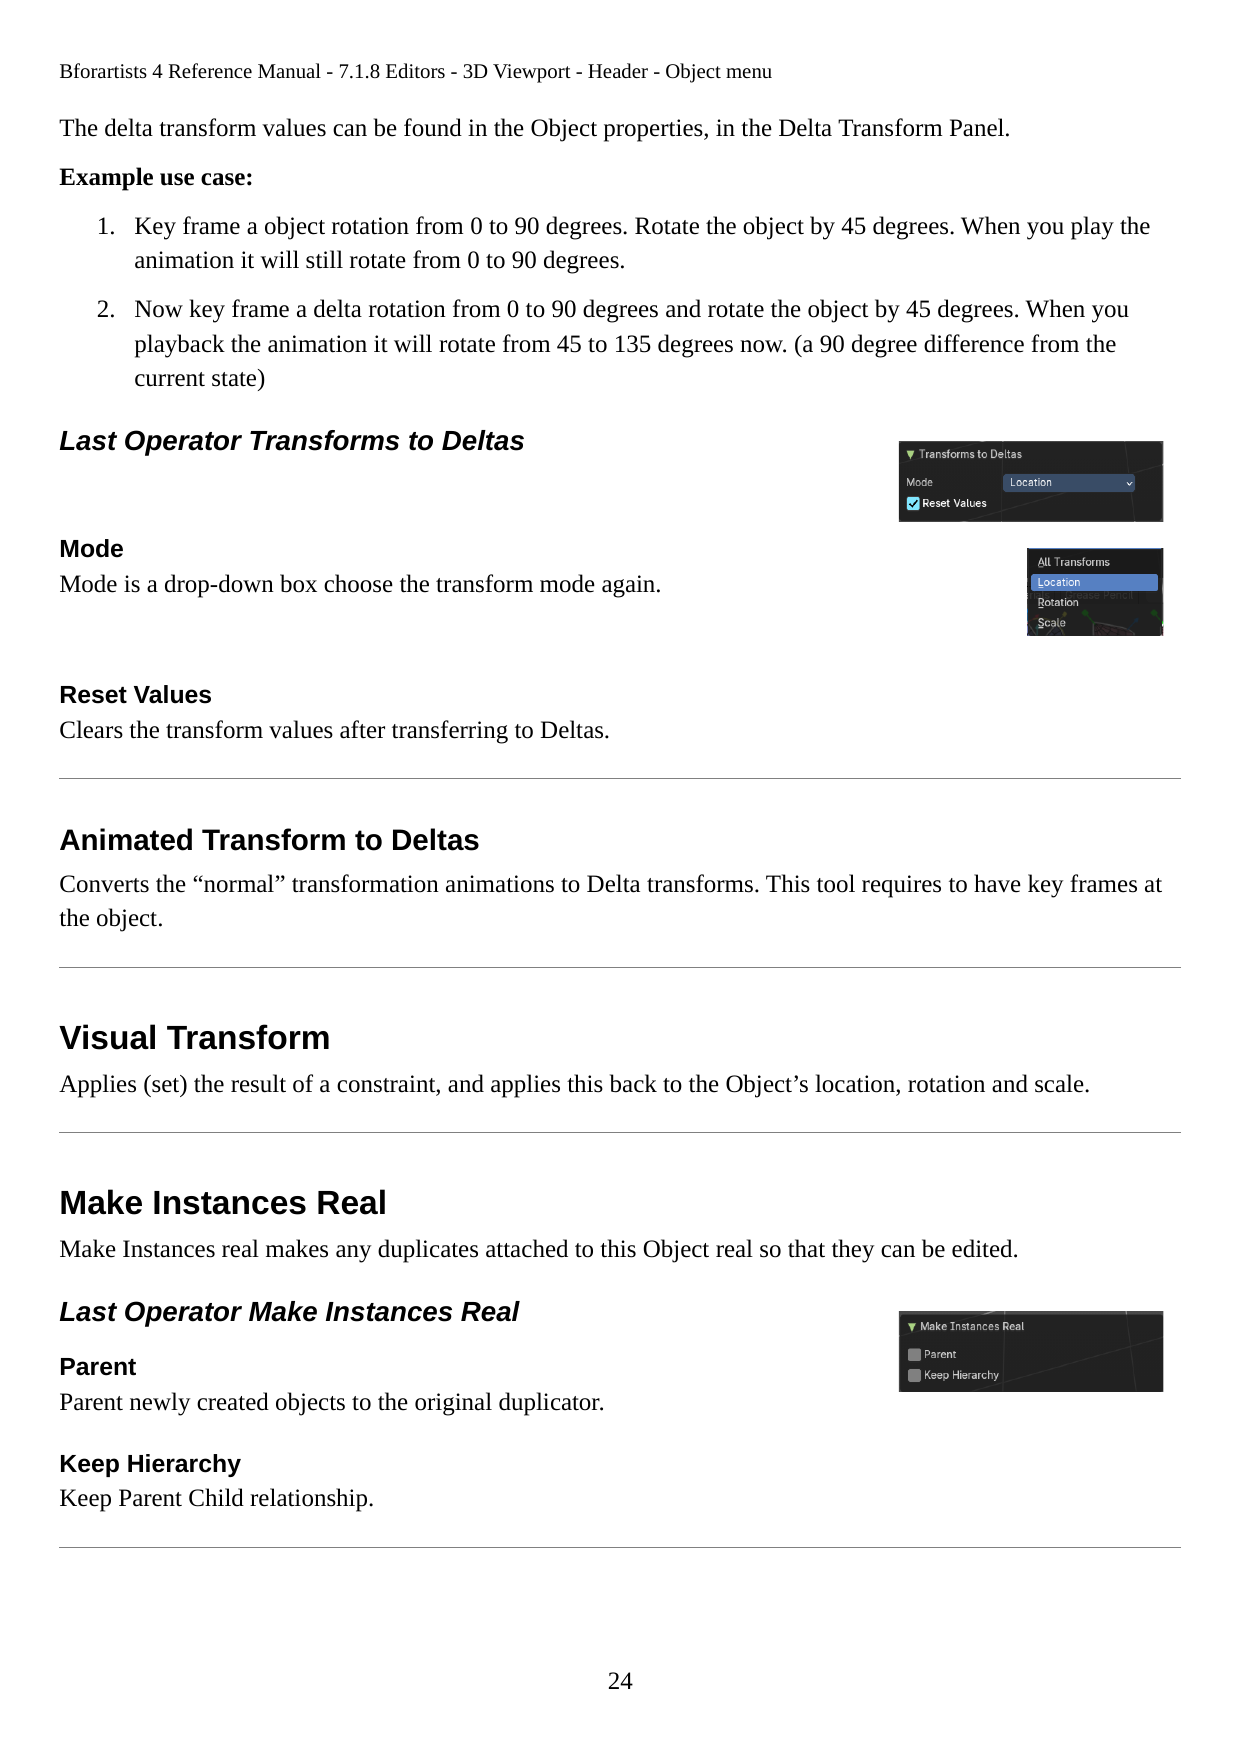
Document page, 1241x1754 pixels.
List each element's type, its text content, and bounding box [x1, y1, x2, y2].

picture [898, 441, 1164, 522]
subtitle Last Operator Transforms to Deltas [59, 425, 1181, 457]
subtitle Parent [59, 1352, 898, 1381]
text Make Instances real makes any duplicates attached to this Object real so that they can be edited. [59, 1234, 1181, 1263]
text Mode is a drop-down box choose the transform mode again. [59, 569, 1027, 598]
picture [898, 1311, 1164, 1392]
text Converts the “normal” transformation animations to Delta transforms. This tool requires to have key frames at the object. [59, 869, 1181, 932]
subtitle Reset Values [59, 680, 1181, 708]
text Parent newly created objects to the original duplicator. [59, 1387, 1181, 1416]
list Now key frame a delta rotation from 0 to 90 degrees and rotate the object by 45 degrees. When you playback the animation it will rotate from 45 to 135 degrees now. (a 90 degree difference from the current state) [97, 294, 1181, 392]
picture [1027, 548, 1164, 636]
subtitle [1164, 1352, 1181, 1381]
subtitle Mode [59, 534, 1181, 563]
subtitle Keep Hierarchy [59, 1449, 1181, 1477]
text Clears the transform values after transferring to Deltas. [59, 715, 1181, 743]
text The delta transform values can be found in the Object properties, in the Delta Transform Panel. [59, 113, 1181, 141]
subtitle Visual Transform [59, 1017, 1181, 1056]
subtitle Animated Transform to Deltas [59, 822, 1181, 856]
list Key frame a object rotation from 0 to 90 degrees. Rotate the object by 45 degrees. When you play the animation it will still rotate from 0 to 90 degrees. [97, 211, 1181, 274]
text Example use case: [59, 162, 1181, 190]
text Keep Parent Child relationship. [59, 1483, 1181, 1512]
subtitle Make Instances Real [59, 1183, 1181, 1221]
text Applies (set) the result of a constraint, and applies this back to the Object’s location, rotation and scale. [59, 1069, 1181, 1097]
subtitle Last Operator Make Instances Real [59, 1295, 1181, 1327]
